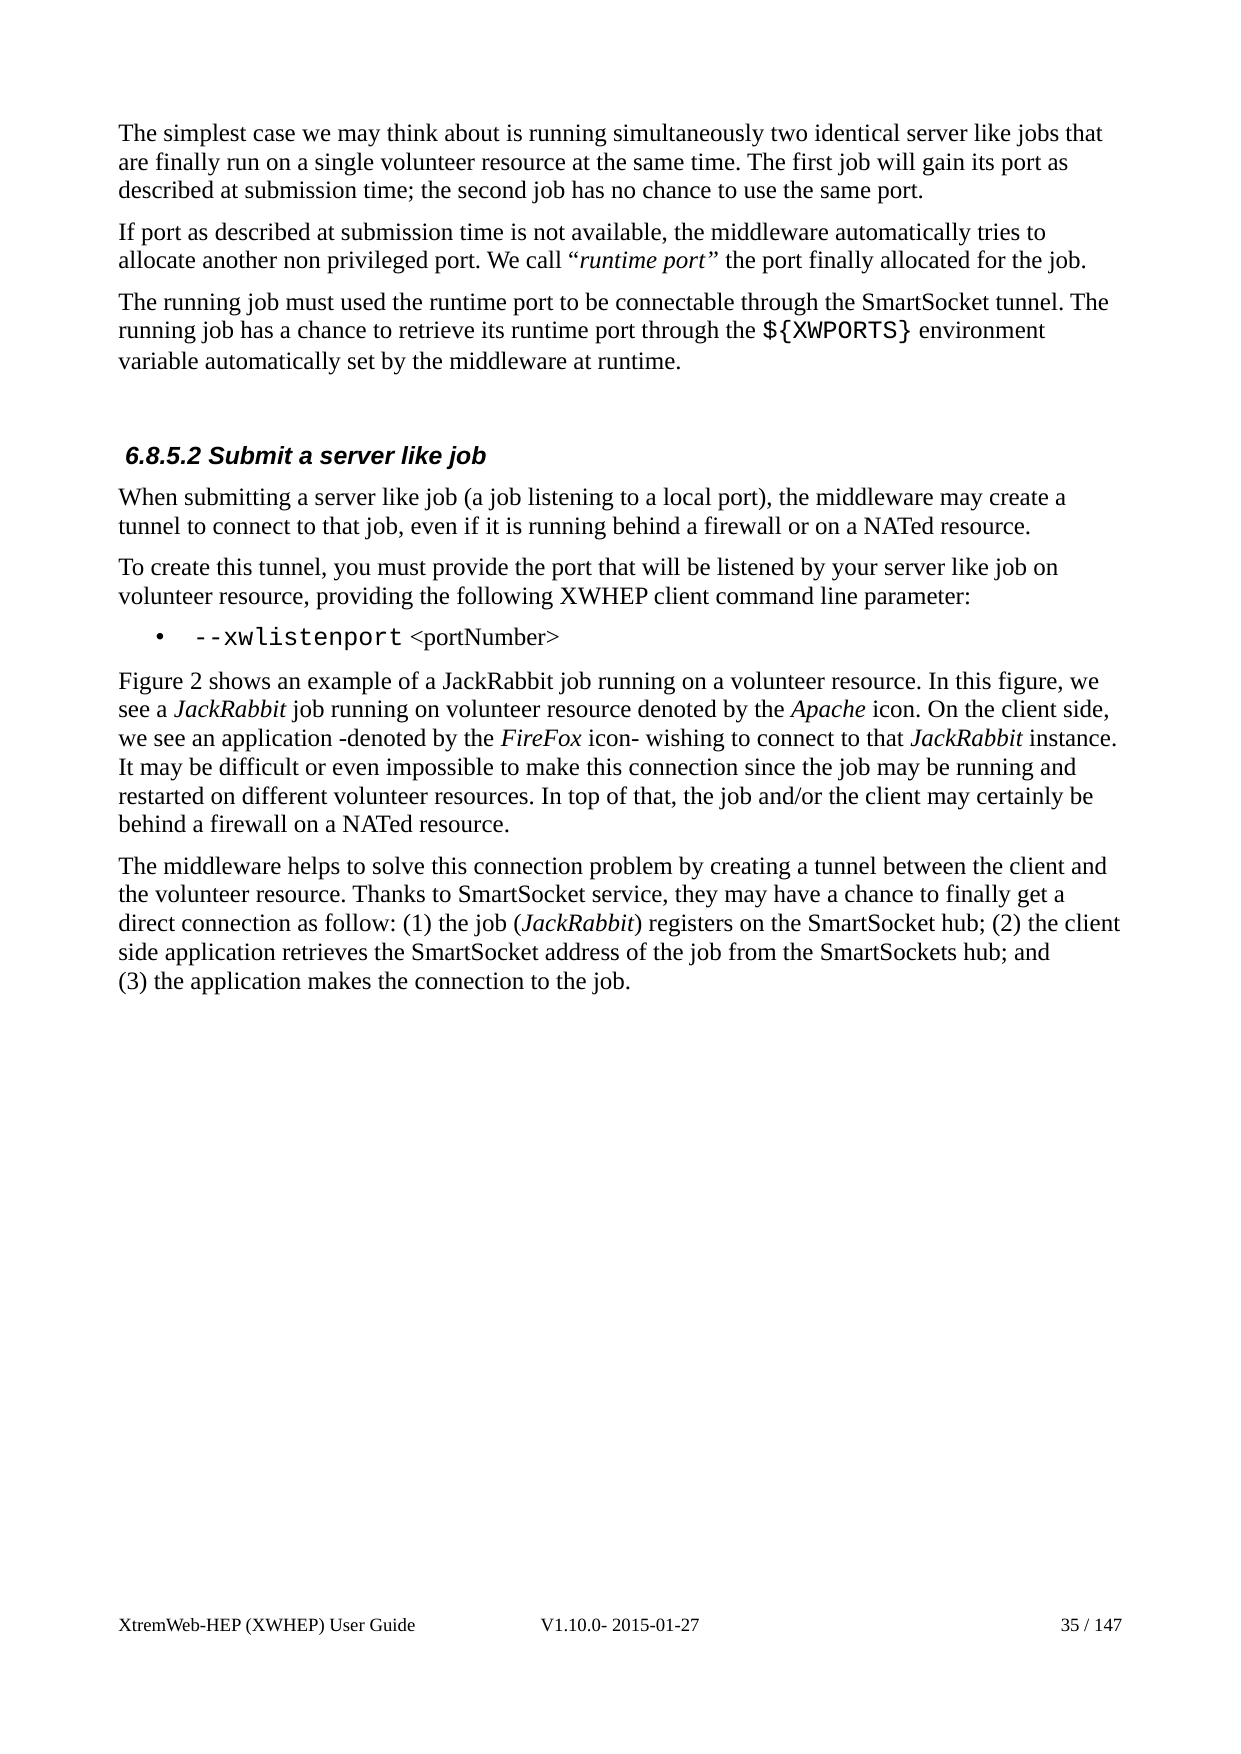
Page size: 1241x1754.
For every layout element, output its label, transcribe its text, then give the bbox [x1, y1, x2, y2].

text Figure 2 shows an example of a JackRabbit job running on a volunteer resource. In this figure, we see a JackRabbit job running on volunteer resource denoted by the Apache icon. On the client side, we see an application -denoted by the FireFox icon- wishing to connect to that JackRabbit instance. It may be difficult or even impossible to make this connection since the job may be running and restarted on different volunteer resources. In top of that, the job and/or the client may certainly be behind a firewall on a NATed resource. [118, 666, 1122, 838]
text If port as described at submission time is not available, the middleware automatically tries to allocate another non privileged port. We call “runtime port” the port finally allocated for the job. [118, 217, 1122, 274]
text The middleware helps to solve this connection problem by creating a tunnel between the client and the volunteer resource. Thanks to SmartSocket service, they may have a chance to finally get a direct connection as follow: (1) the job (JackRabbit) registers on the SmartSocket hub; (2) the client side application retrieves the SmartSocket address of the job from the SmartSockets hub; and (3) the application makes the connection to the job. [118, 851, 1122, 994]
subtitle Submit a server like job [118, 441, 1122, 470]
text The running job must used the runtime port to be connectable through the SmartSocket tunnel. The running job has a chance to retrieve its runtime port through the ${XWPORTS} environment variable automatically set by the middleware at runtime. [118, 287, 1122, 375]
text To create this tunnel, you must provide the port that will be listened by your server like job on volunteer resource, providing the following XWHEP client command line parameter: [118, 552, 1122, 610]
list --xwlistenport <portNumber> [156, 622, 1122, 653]
text When submitting a server like job (a job listening to a local port), the middleware may create a tunnel to connect to that job, even if it is running behind a firewall or on a NATed resource. [118, 482, 1122, 540]
text The simplest case we may think about is running simultaneously two identical server like jobs that are finally run on a single volunteer resource at the same time. The first job will gain its port as described at submission time; the second job has no chance to use the same port. [118, 118, 1122, 204]
